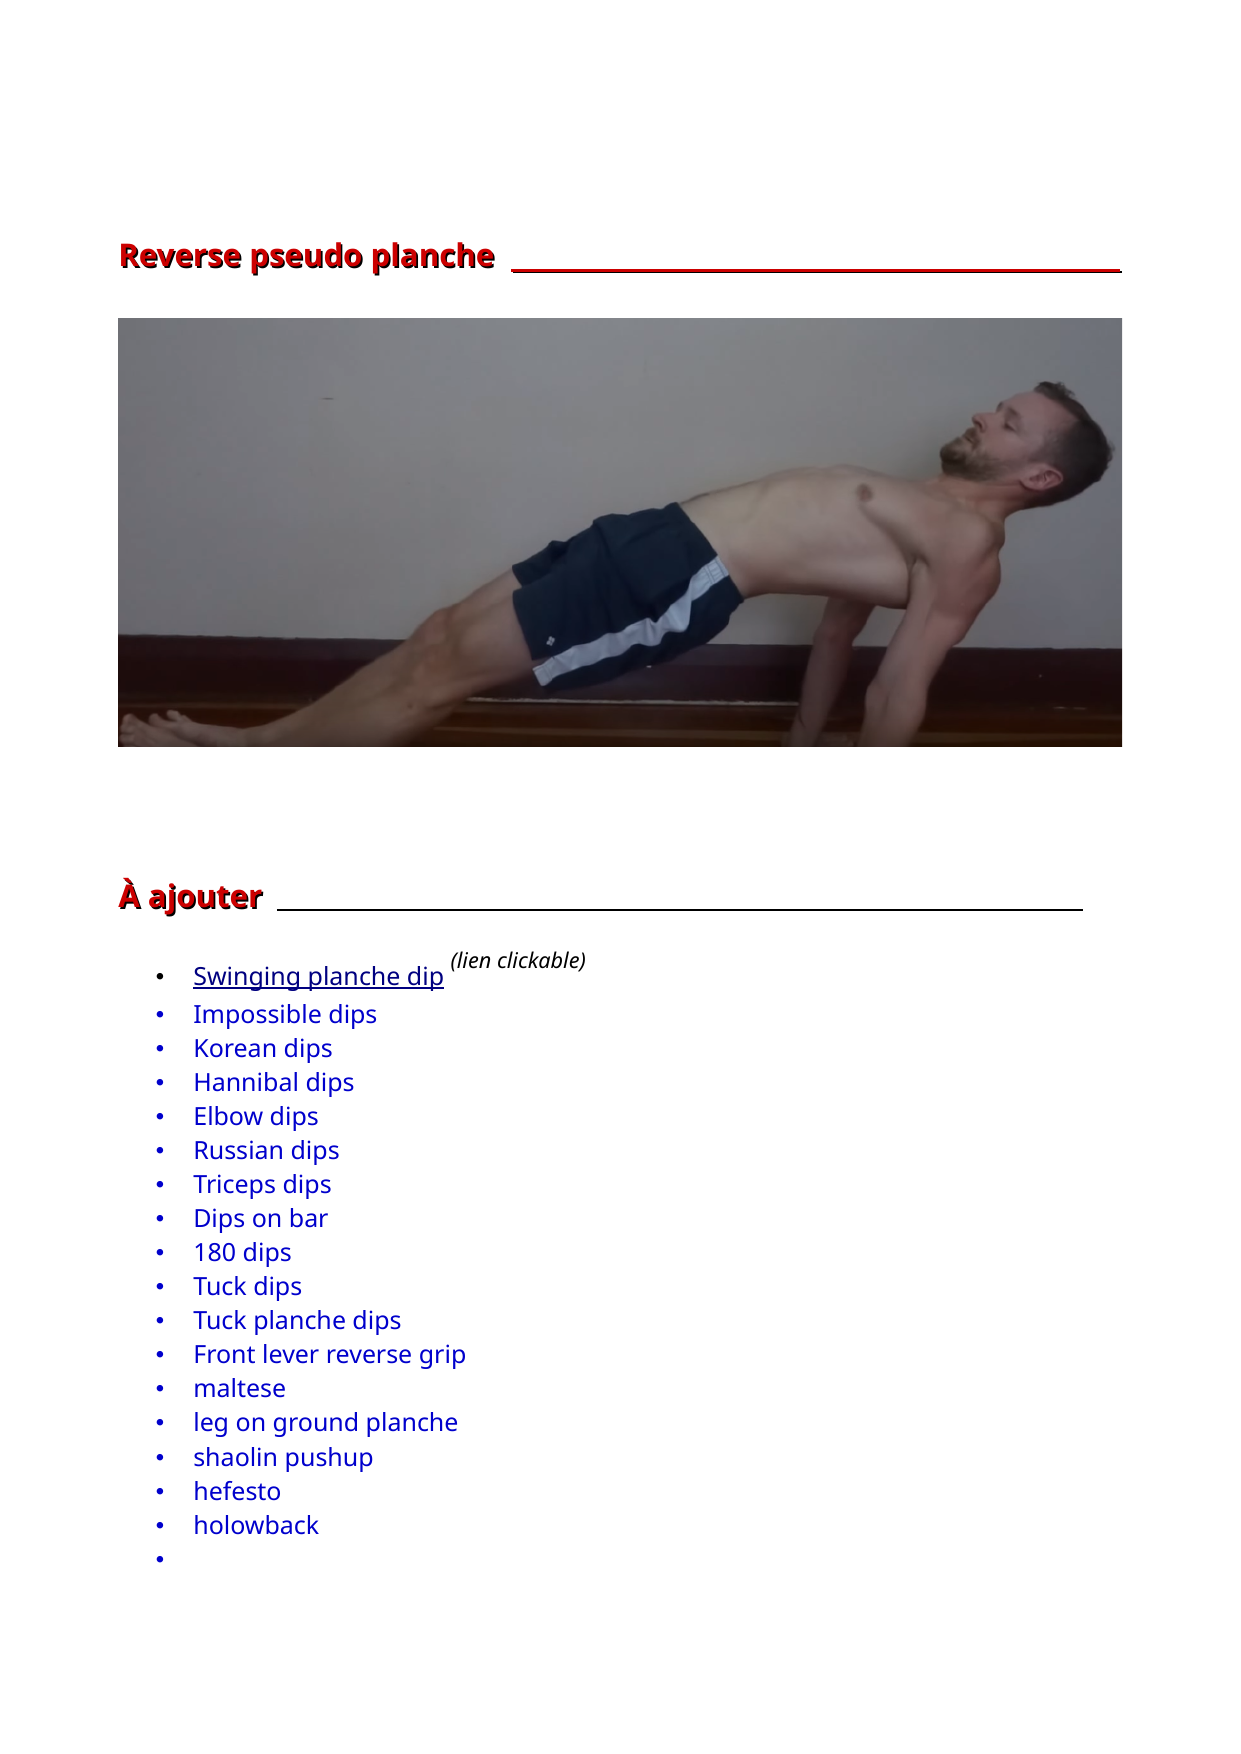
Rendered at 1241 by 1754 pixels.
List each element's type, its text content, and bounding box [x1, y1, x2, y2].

list Russian dips [156, 1133, 1122, 1167]
text Reverse pseudo planche [118, 233, 1122, 276]
list Swinging planche dip (lien clickable) [156, 945, 1122, 996]
picture [118, 318, 1123, 747]
list Triceps dips [156, 1167, 1122, 1201]
list Hannibal dips [156, 1064, 1122, 1098]
list 180 dips [156, 1235, 1122, 1269]
list Tuck planche dips [156, 1303, 1122, 1337]
list Front lever reverse grip [156, 1337, 1122, 1371]
list maltese [156, 1371, 1122, 1405]
list Dips on bar [156, 1201, 1122, 1235]
list holowback [156, 1507, 1122, 1541]
list hefesto [156, 1473, 1122, 1507]
list Korean dips [156, 1030, 1122, 1064]
list Elbow dips [156, 1098, 1122, 1133]
text À ajouter [118, 874, 1122, 917]
list shaolin pushup [156, 1439, 1122, 1473]
list leg on ground planche [156, 1405, 1122, 1439]
list Tuck dips [156, 1269, 1122, 1303]
list Impossible dips [156, 996, 1122, 1030]
